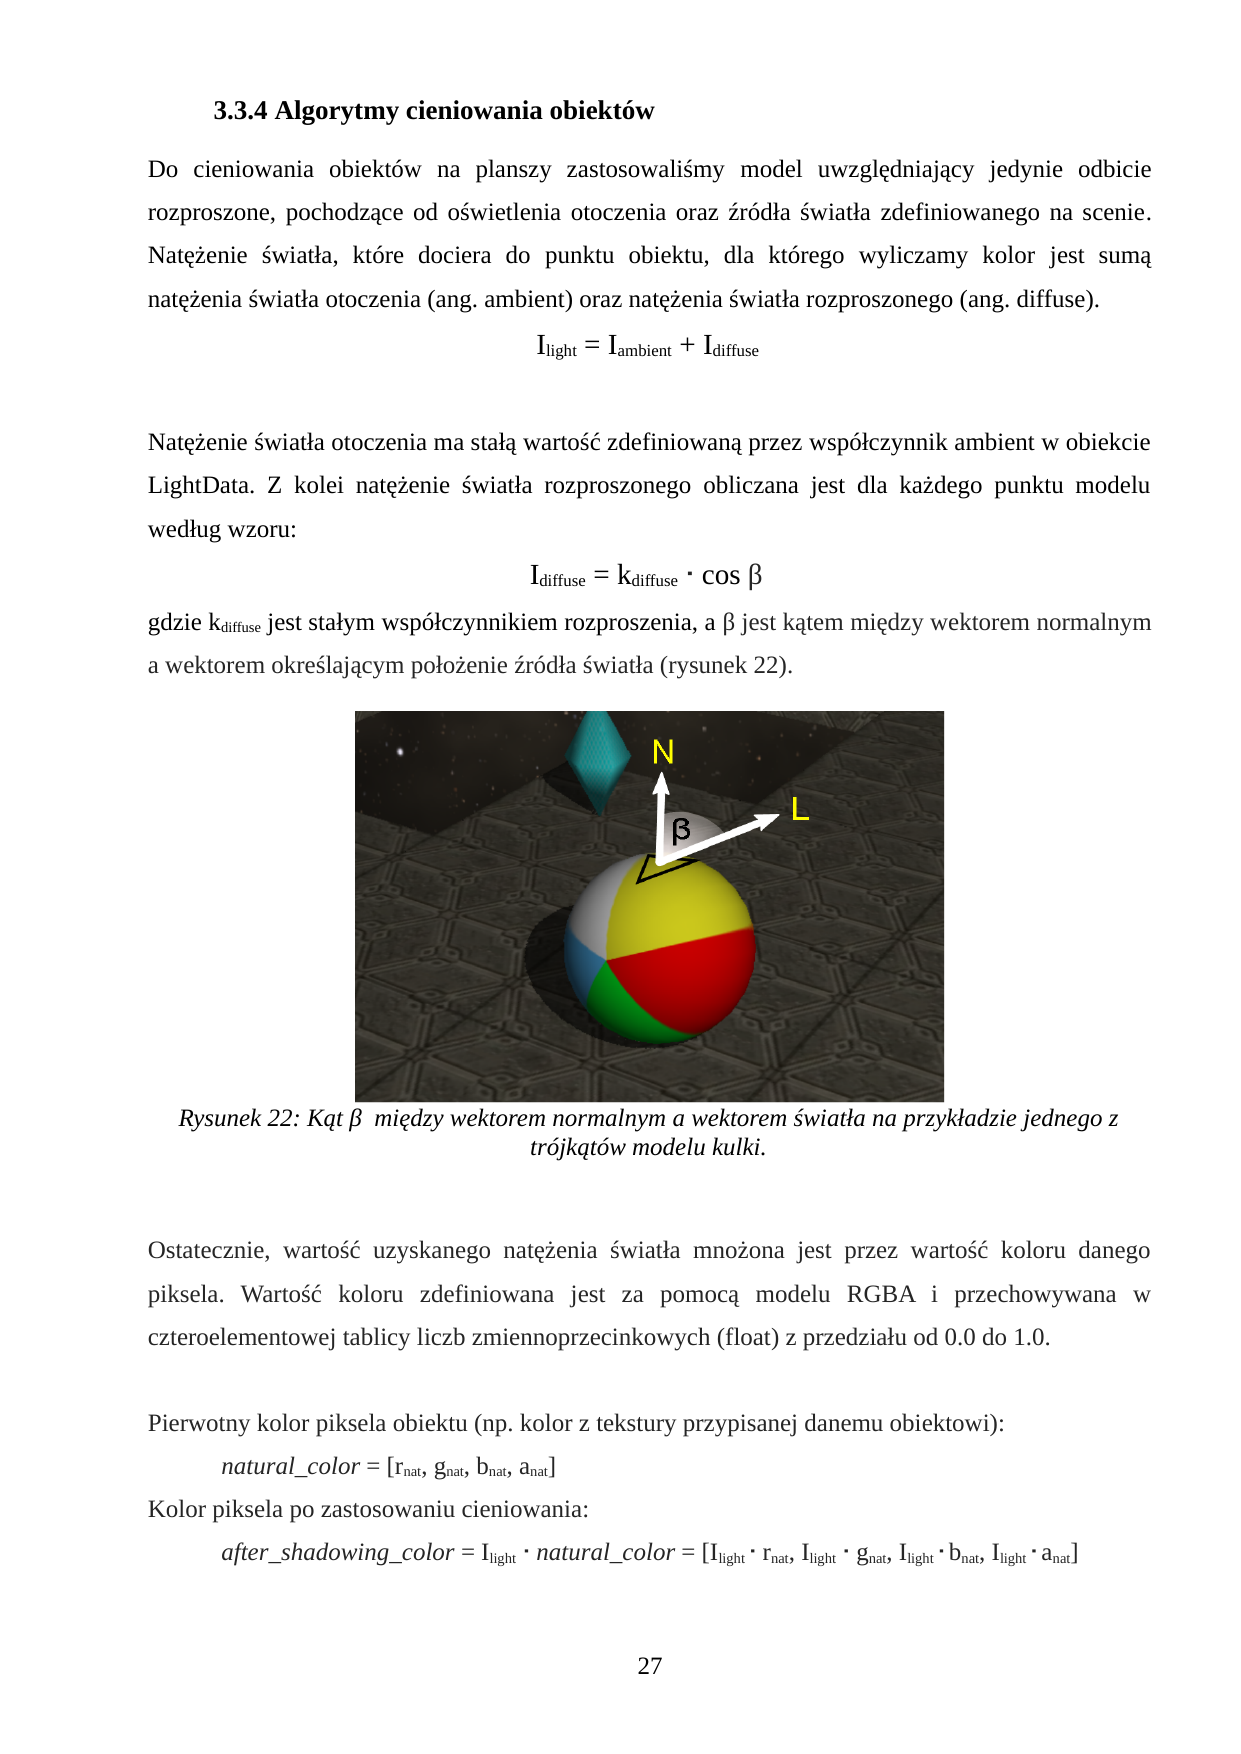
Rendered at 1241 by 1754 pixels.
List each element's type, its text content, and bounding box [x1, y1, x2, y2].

text Do cieniowania obiektów na planszy zastosowaliśmy model uwzględniający jedynie odbicie rozproszone, pochodzące od oświetlenia otoczenia oraz źródła światła zdefiniowanego na scenie. Natężenie światła, które dociera do punktu obiektu, dla którego wyliczamy kolor jest sumą natężenia światła otoczenia (ang. ambient) oraz natężenia światła rozproszonego (ang. diffuse). [148, 154, 1152, 312]
picture [354, 710, 945, 1103]
text Ostatecznie, wartość uzyskanego natężenia światła mnożona jest przez wartość koloru danego piksela. Wartość koloru zdefiniowana jest za pomocą modelu RGBA i przechowywana w czteroelementowej tablicy liczb zmiennoprzecinkowych (float) z przedziału od 0.0 do 1.0. [148, 1236, 1152, 1351]
text Natężenie światła otoczenia ma stałą wartość zdefiniowaną przez współczynnik ambient w obiekcie LightData. Z kolei natężenie światła rozproszonego obliczana jest dla każdego punktu modelu według wzoru: [148, 427, 1152, 542]
text natural_color = [rnat, gnat, bnat, anat] [221, 1451, 1152, 1480]
text Idiffuse = kdiffuse ᐧ cos β [148, 557, 1152, 590]
text after_shadowing_color = Ilight ᐧ natural_color = [Ilight ᐧ rnat, Ilight ᐧ gnat, Ilight ᐧ bnat, Ilight ᐧ anat] [221, 1537, 1152, 1566]
text Ilight = Iambient + Idiffuse [148, 327, 1152, 360]
text Pierwotny kolor piksela obiektu (np. kolor z tekstury przypisanej danemu obiektowi): [148, 1408, 1152, 1437]
subtitle Algorytmy cieniowania obiektów [207, 94, 1152, 126]
text Rysunek 22: Kąt β między wektorem normalnym a wektorem światła na przykładzie jednego z trójkątów modelu kulki. [148, 723, 1151, 1160]
text Kolor piksela po zastosowaniu cieniowania: [148, 1494, 1152, 1523]
text gdzie kdiffuse jest stałym współczynnikiem rozproszenia, a β jest kątem między wektorem normalnym a wektorem określającym położenie źródła światła (rysunek 22). [148, 607, 1152, 679]
